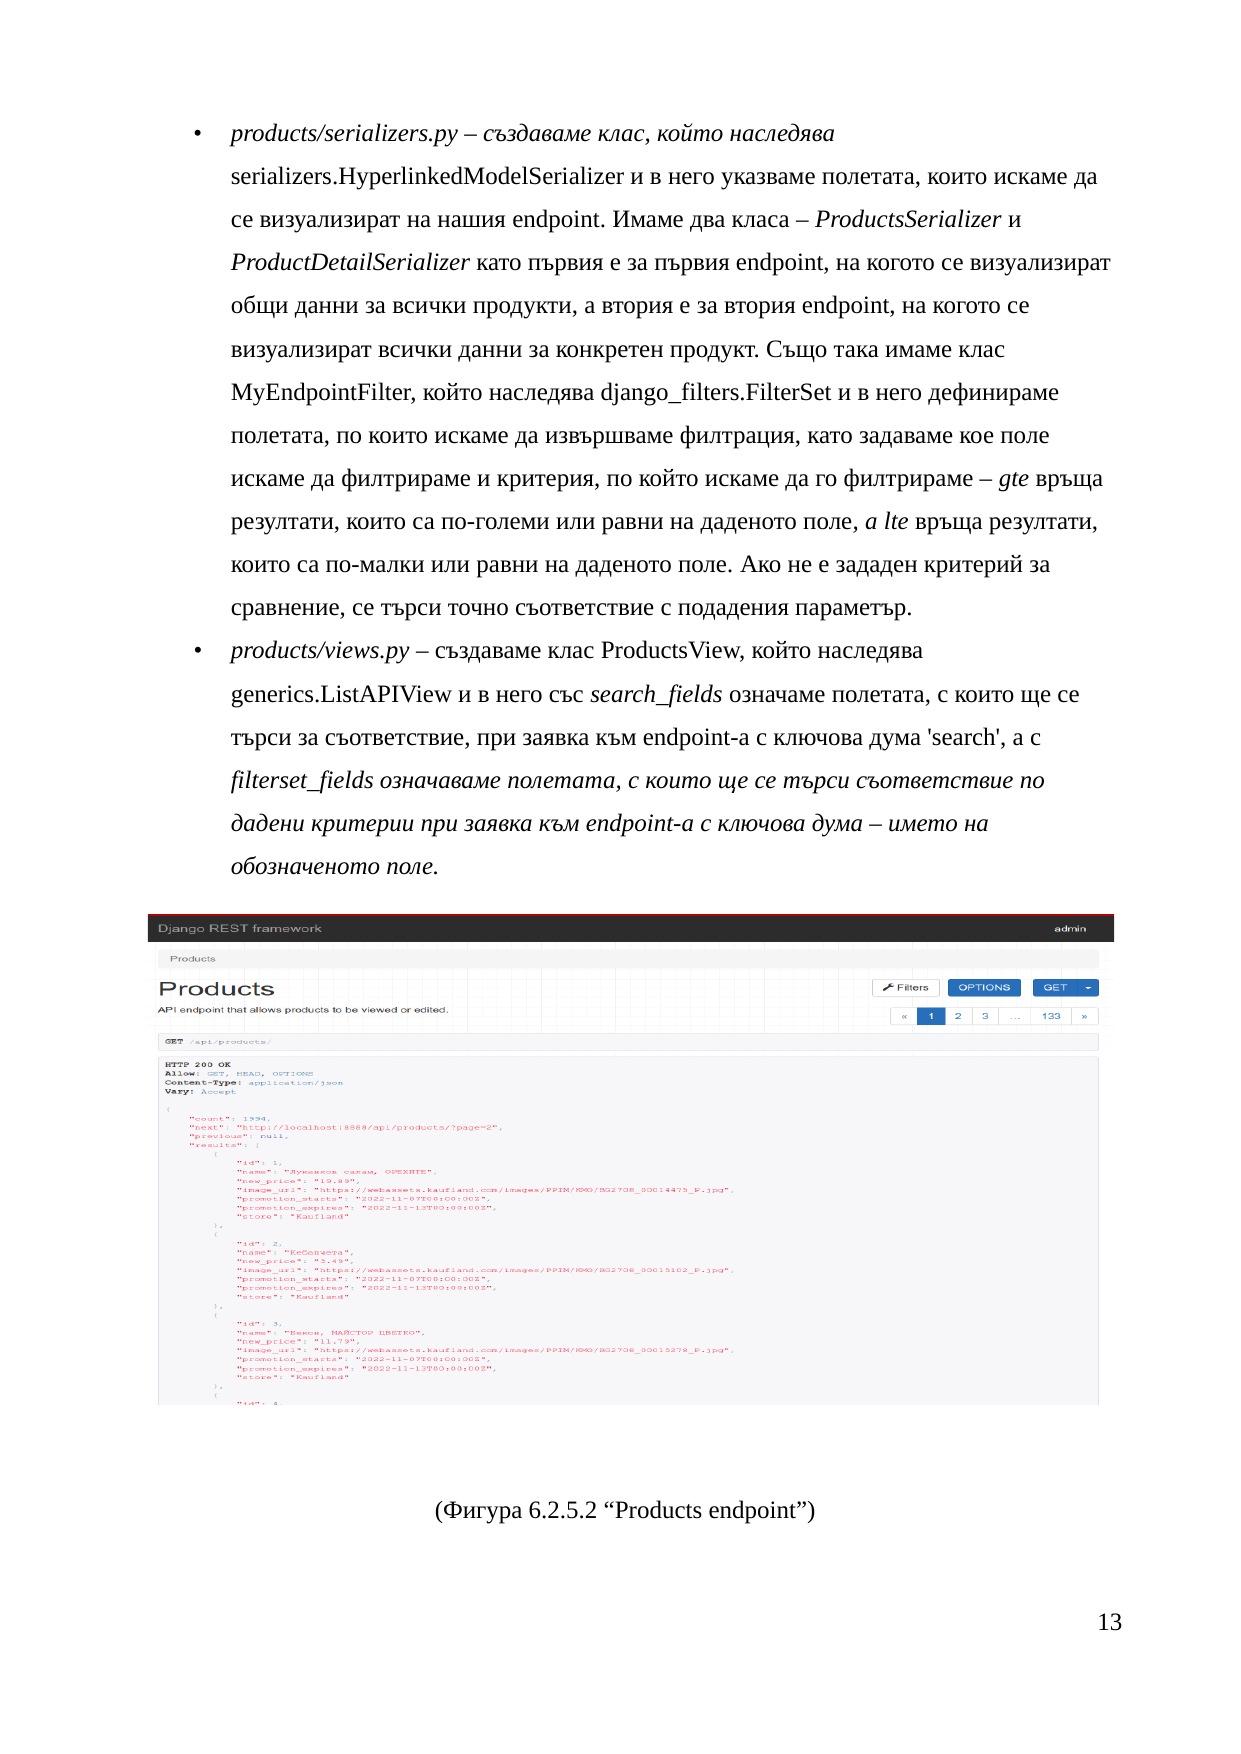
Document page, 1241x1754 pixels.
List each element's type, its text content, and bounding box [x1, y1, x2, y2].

list products/serializers.py – създаваме клас, който наследява serializers.HyperlinkedModelSerializer и в него указваме полетата, които искаме да се визуализират на нашия endpoint. Имаме два класа – ProductsSerializer и ProductDetailSerializer като първия е за първия endpoint, на когото се визуализират общи данни за всички продукти, а втория е за втория endpoint, на когото се визуализират всички данни за конкретен продукт. Също така имаме клас MyEndpointFilter, който наследява django_filters.FilterSet и в него дефинираме полетата, по които искаме да извършваме филтрация, като задаваме кое поле искаме да филтрираме и критерия, по който искаме да го филтрираме – gte връща резултати, които са по-големи или равни на даденото поле, а lte връща резултати, които са по-малки или равни на даденото поле. Ако не е зададен критерий за сравнение, се търси точно съответствие с подадения параметър. [193, 118, 1122, 621]
list products/views.py – създаваме клас ProductsView, който наследява generics.ListAPIView и в него със search_fields означаме полетата, с които ще се търси за съответствие, при заявка към endpoint-a с ключова дума 'search', а с filterset_fields означаваме полетата, с които ще се търси съответствие по дадени критерии при заявка към endpoint-a с ключова дума – името на обозначеното поле. [193, 636, 1122, 880]
picture [147, 914, 1115, 1405]
